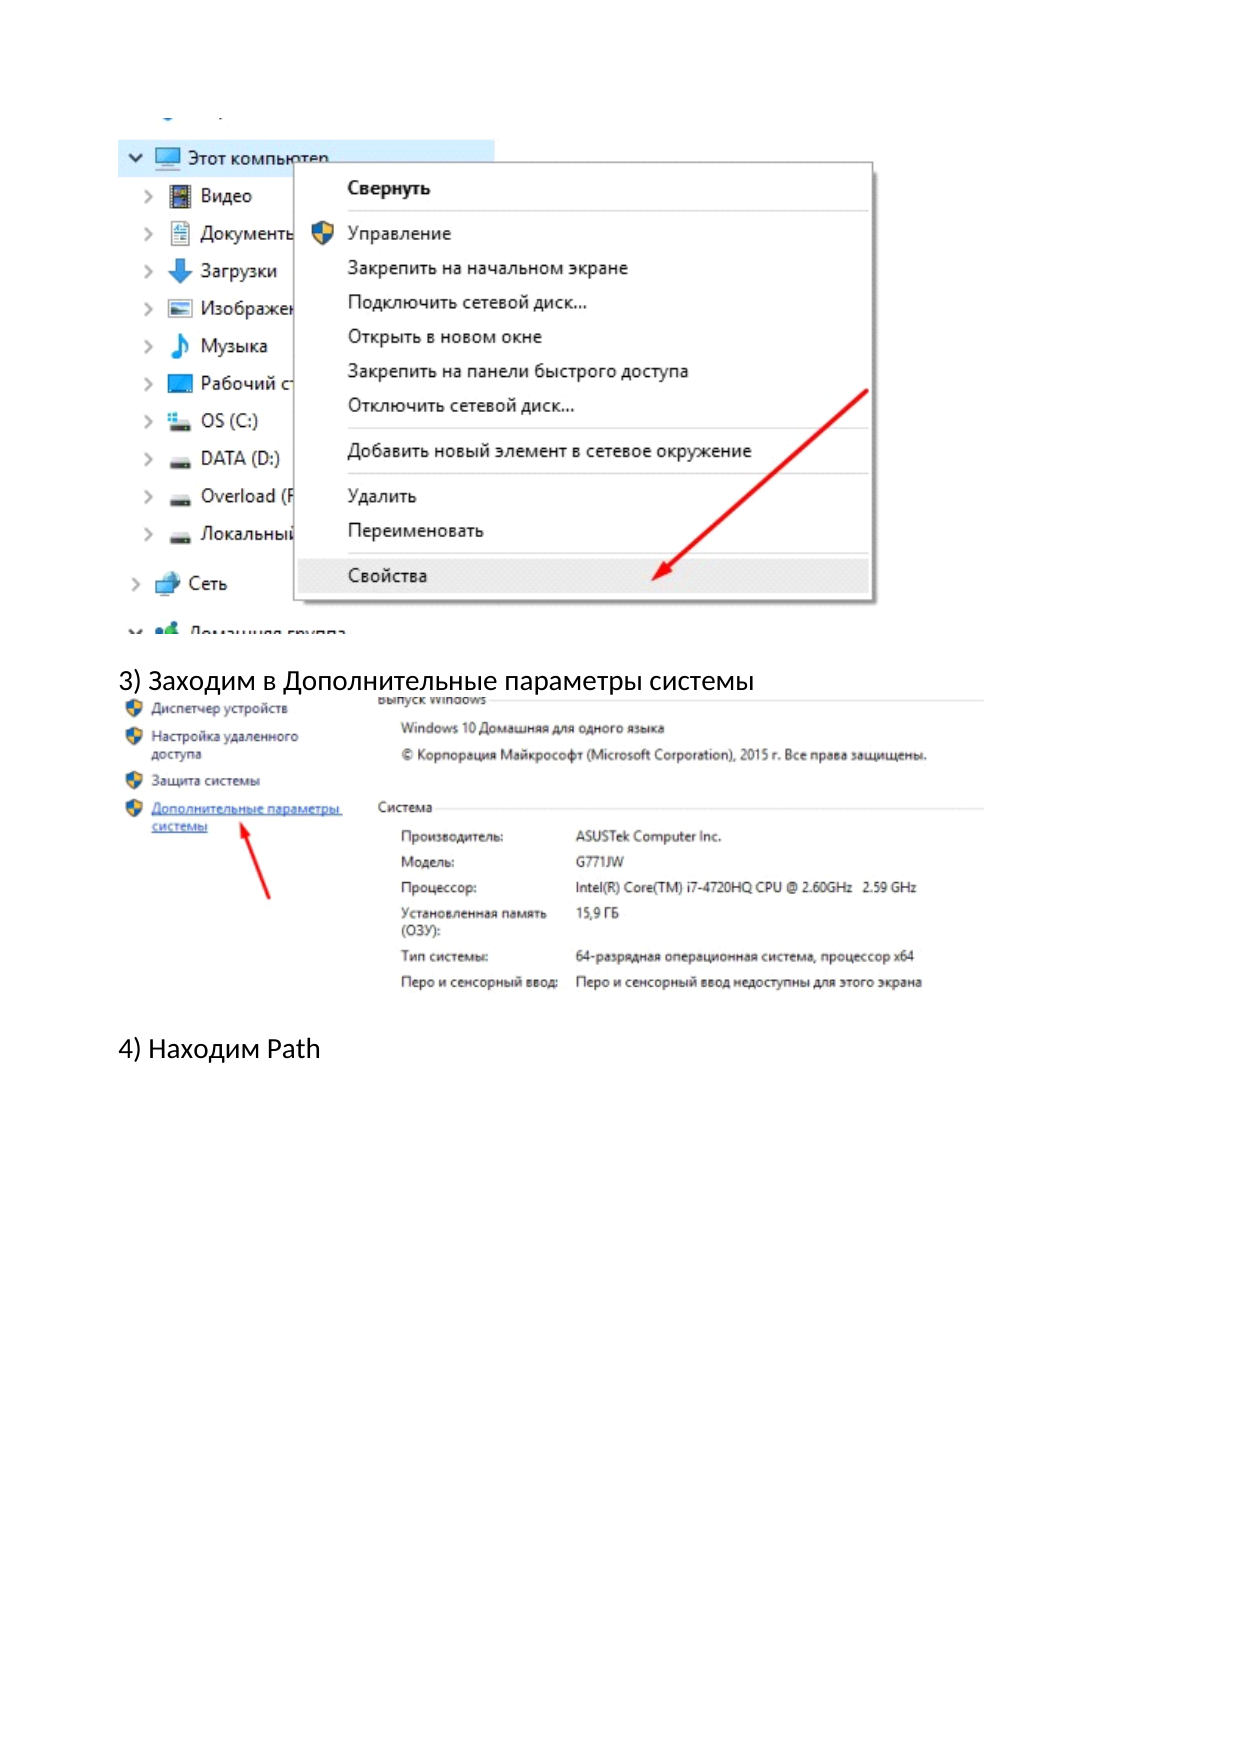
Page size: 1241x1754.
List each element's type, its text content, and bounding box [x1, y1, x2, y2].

text 3) Заходим в Дополнительные параметры системы [118, 662, 1122, 697]
text 4) Находим Path [118, 1030, 1122, 1066]
